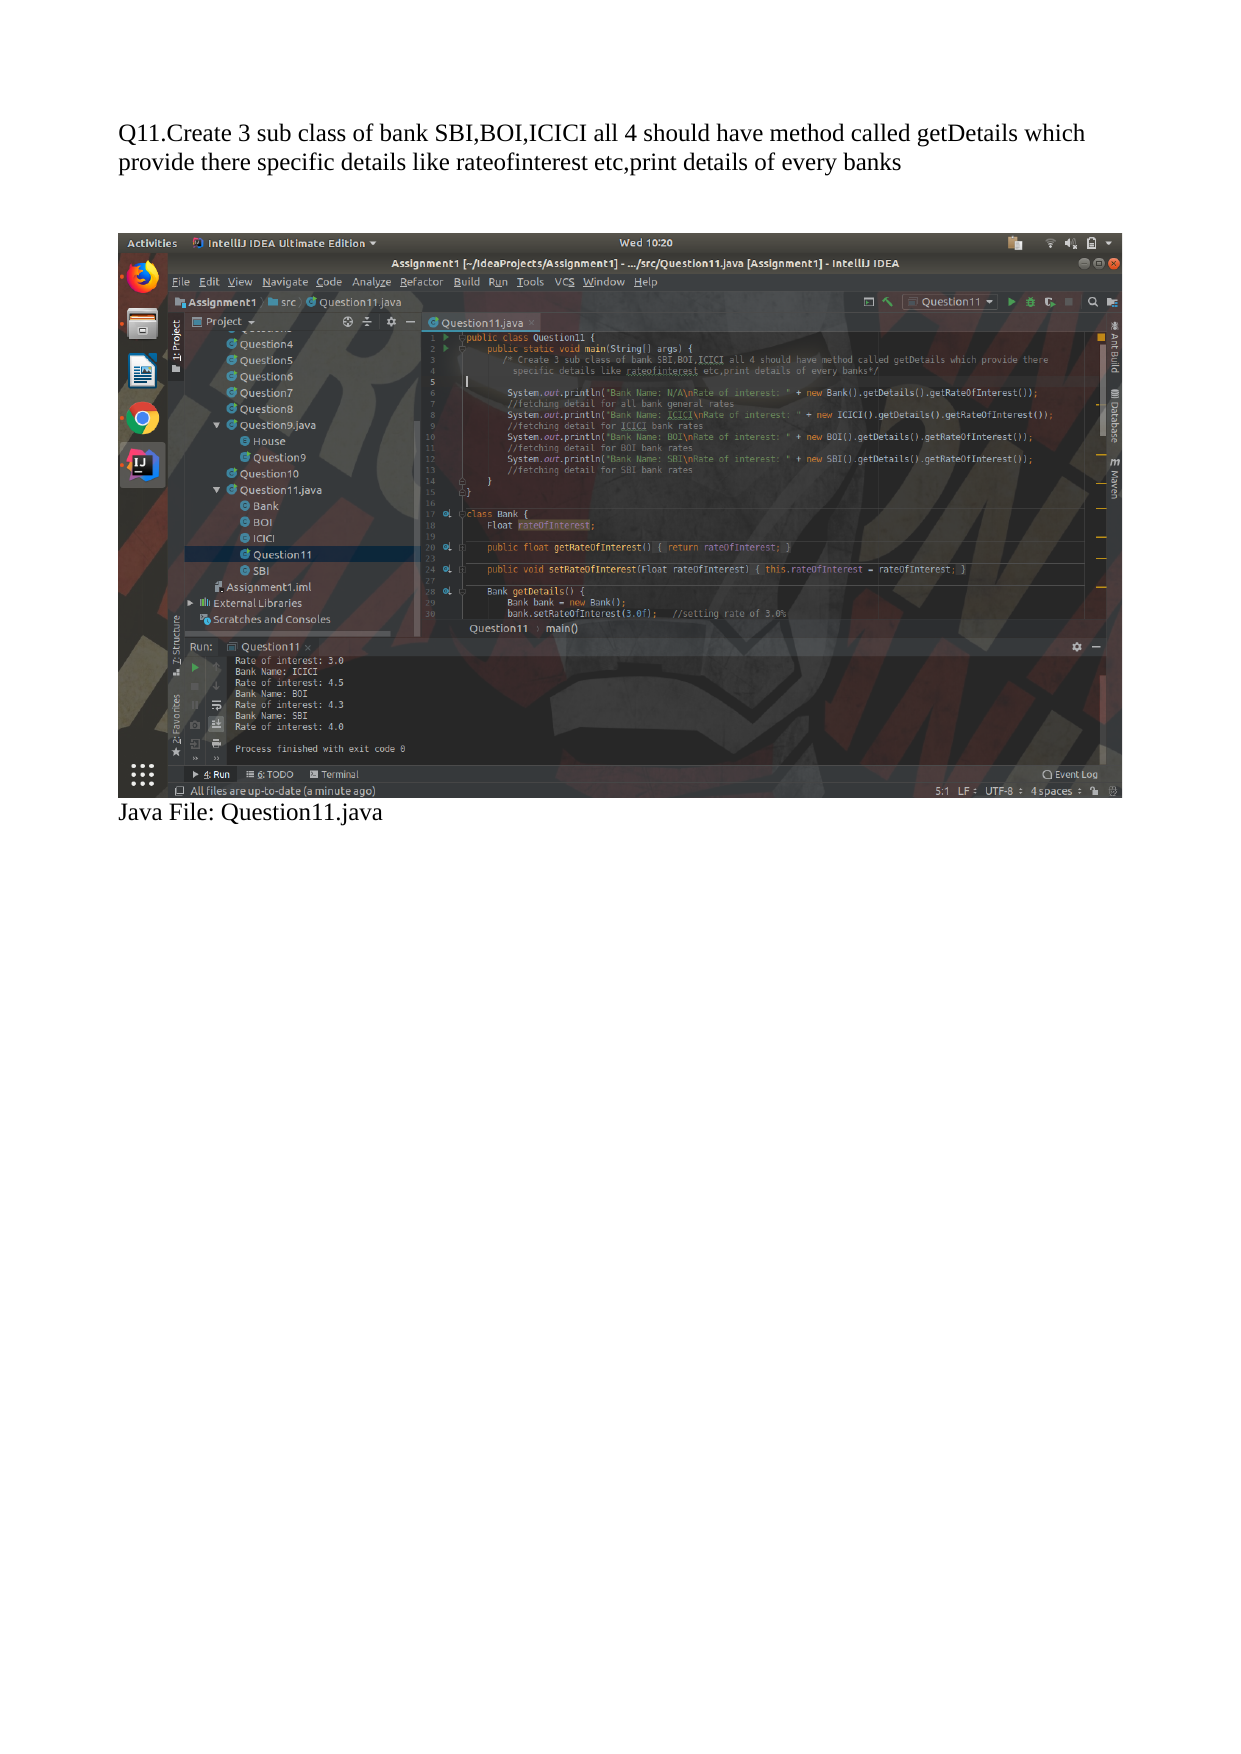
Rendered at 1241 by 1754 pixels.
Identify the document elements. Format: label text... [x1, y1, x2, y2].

text Q11.Create 3 sub class of bank SBI,BOI,ICICI all 4 should have method called getDetails which provide there specific details like rateofinterest etc,print details of every banks [118, 118, 1122, 176]
text Java File: Question11.java [118, 798, 1122, 826]
picture [118, 233, 1123, 798]
